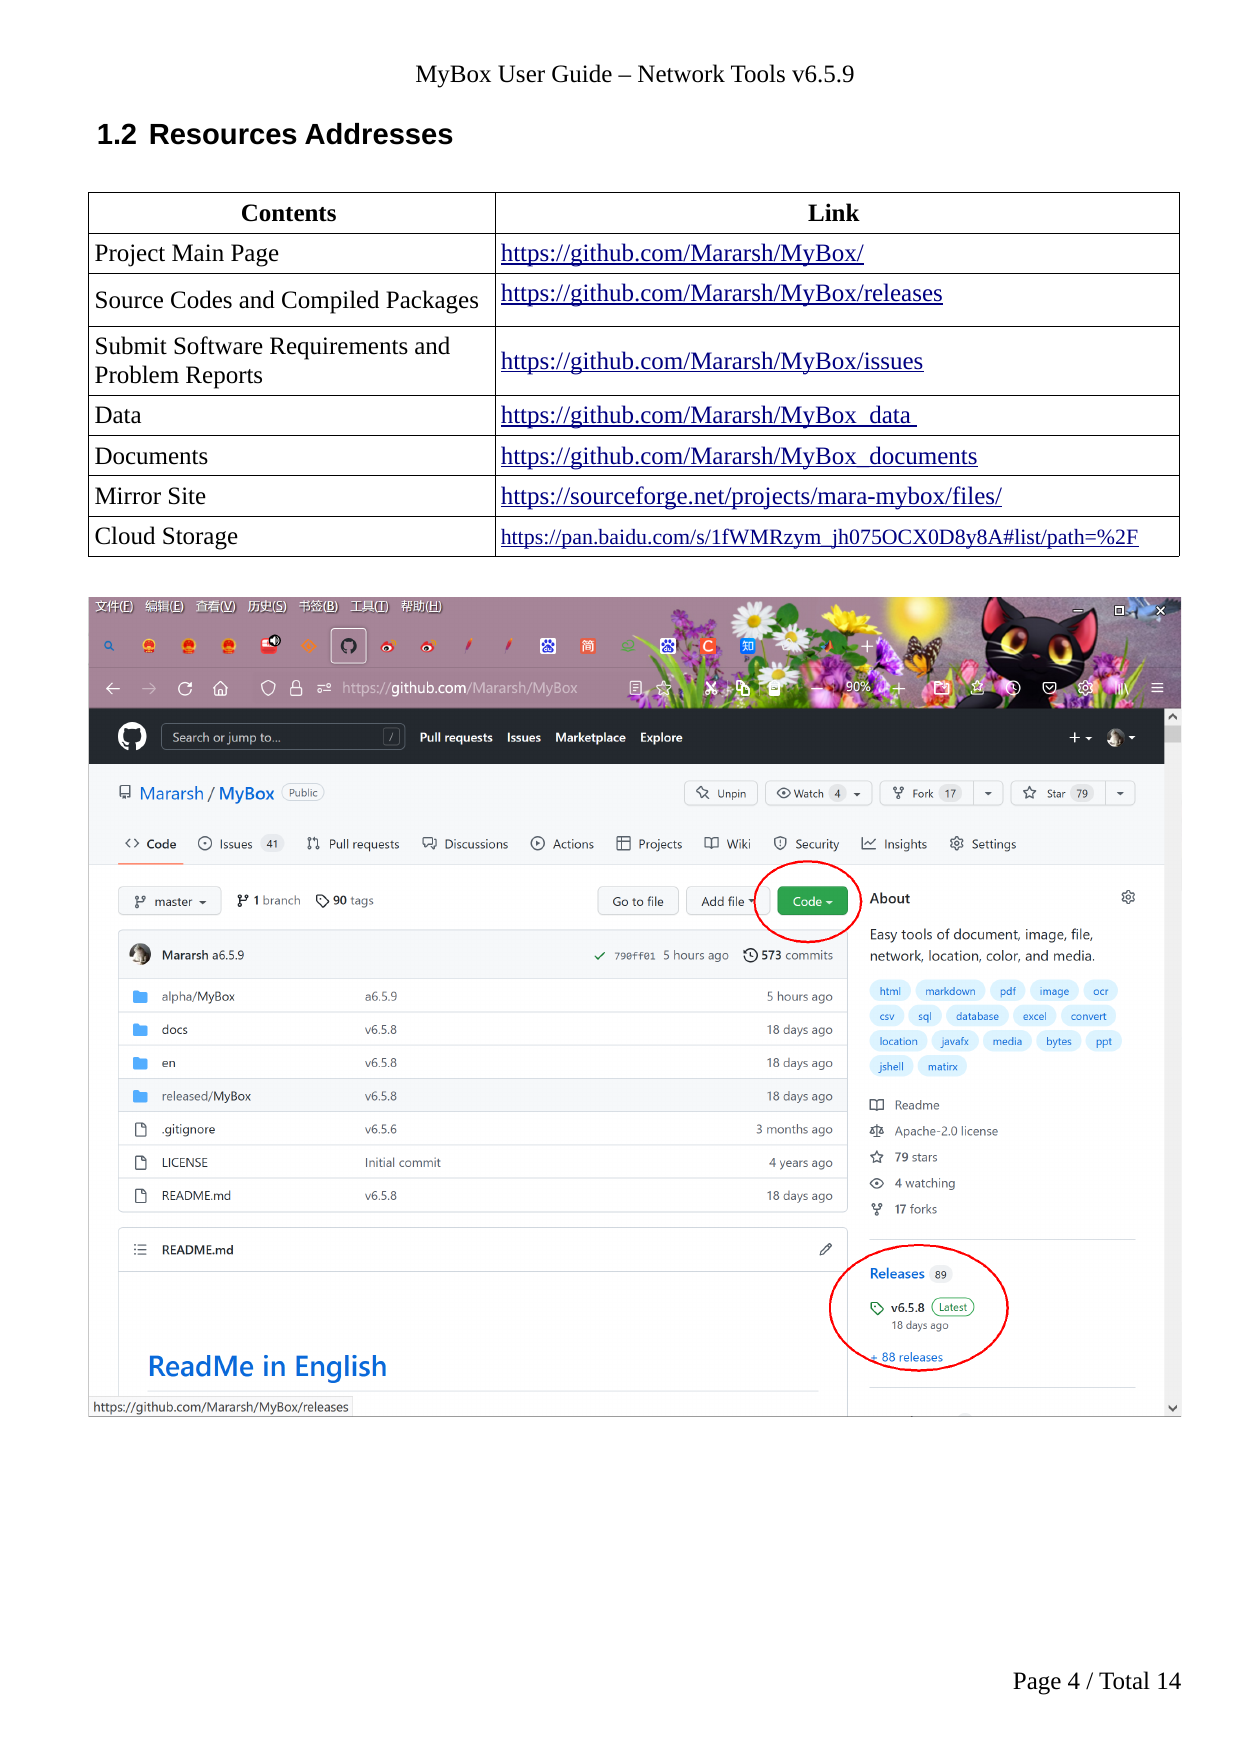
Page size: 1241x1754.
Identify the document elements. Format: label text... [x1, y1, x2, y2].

subtitle Resources Addresses [88, 117, 1181, 151]
table_cell Submit Software Requirements and Problem Reports [89, 327, 495, 394]
table_cell https://github.com/Mararsh/MyBox/issues [496, 327, 1179, 394]
table_cell Source Codes and Compiled Packages [89, 274, 495, 326]
table_cell Mirror Site [89, 476, 495, 516]
picture [88, 597, 1182, 1417]
table_cell Data [89, 396, 495, 435]
table_header Contents [89, 193, 495, 232]
table_cell https://github.com/Mararsh/MyBox/releases [496, 274, 1179, 326]
table_cell Project Main Page [89, 234, 495, 273]
table_cell https://github.com/Mararsh/MyBox/ [496, 234, 1179, 273]
table_header Link [496, 193, 1179, 232]
table_cell https://pan.baidu.com/s/1fWMRzym_jh075OCX0D8y8A#list/path=%2F [496, 517, 1179, 556]
table_cell Cloud Storage [89, 517, 495, 556]
table_cell https://github.com/Mararsh/MyBox_data [496, 396, 1179, 435]
table_cell https://github.com/Mararsh/MyBox_documents [496, 436, 1179, 475]
table_cell Documents [89, 436, 495, 475]
table_cell https://sourceforge.net/projects/mara-mybox/files/ [496, 476, 1179, 516]
